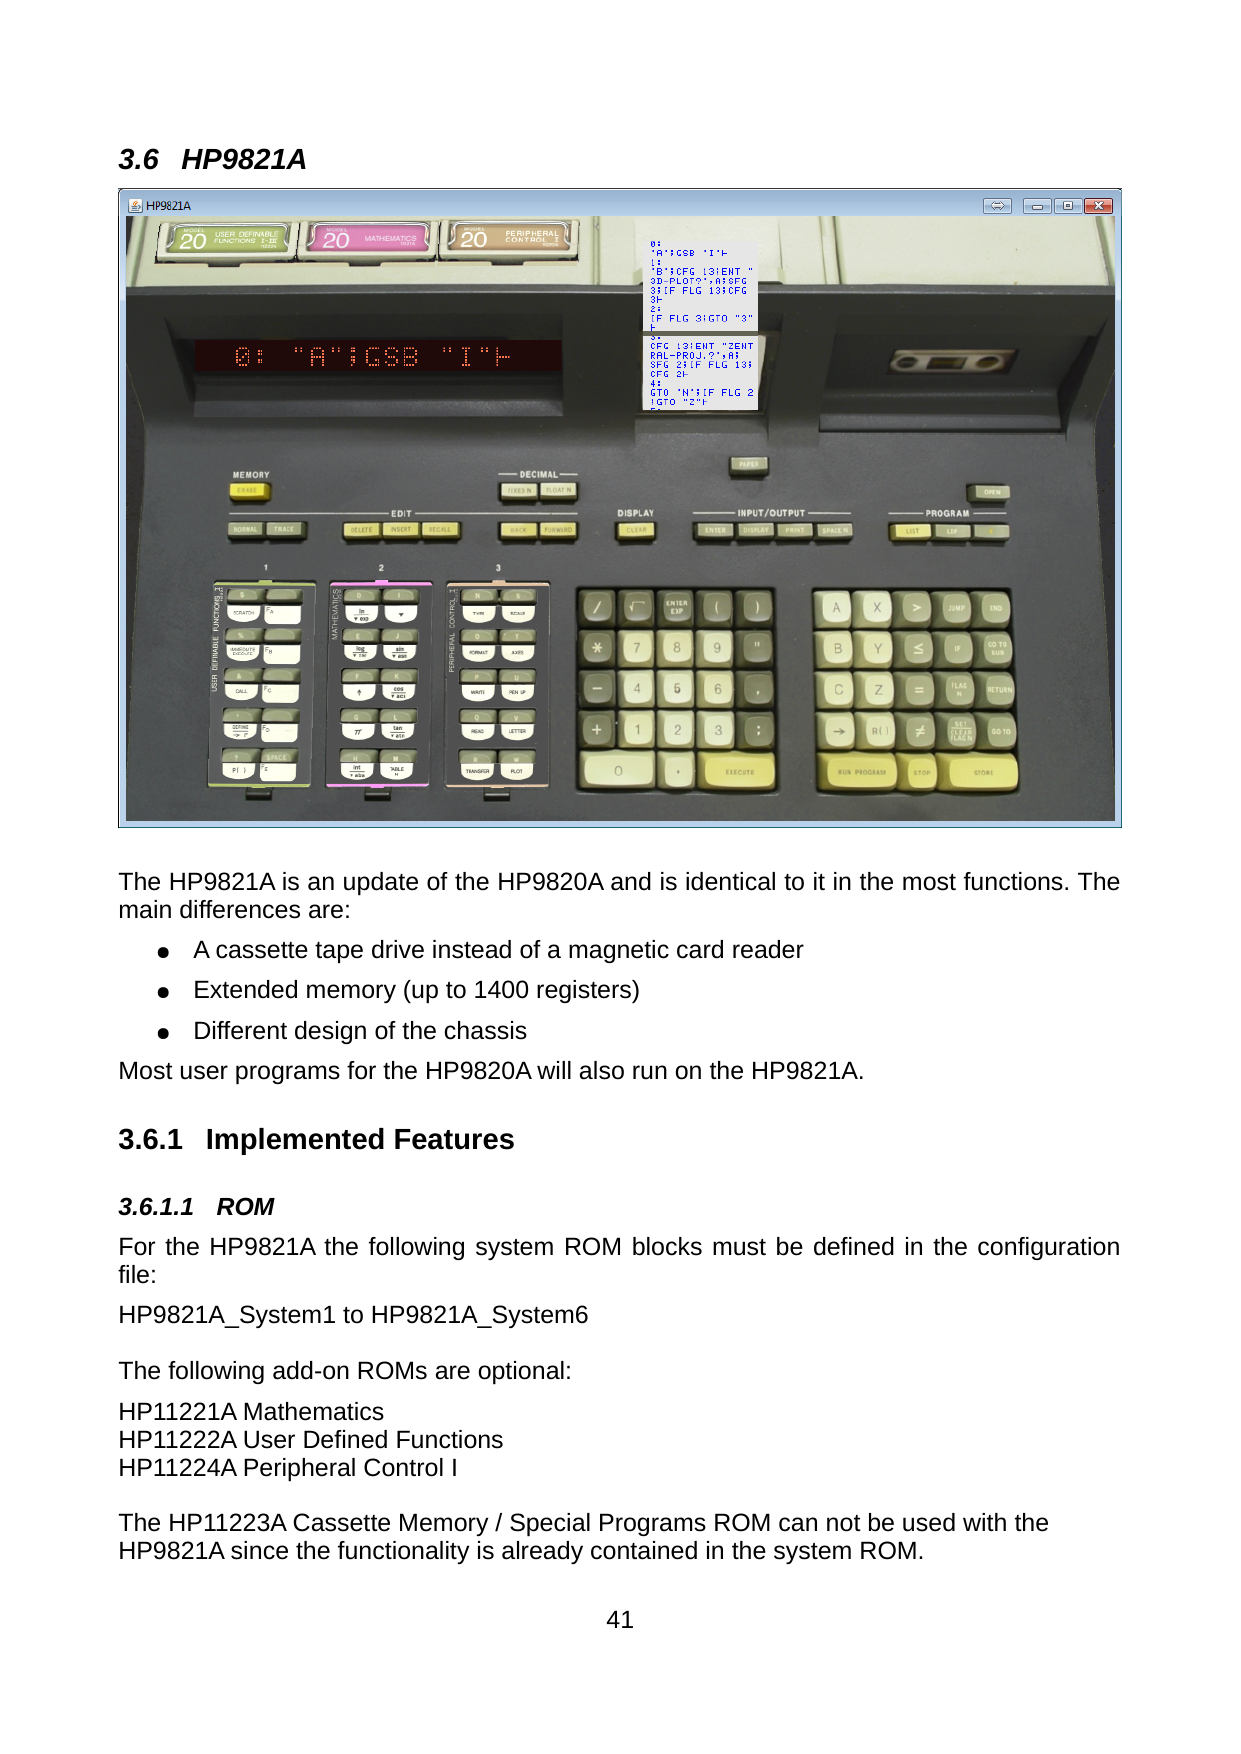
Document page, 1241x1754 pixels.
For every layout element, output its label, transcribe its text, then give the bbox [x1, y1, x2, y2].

text HP9821A_System1 to HP9821A_System6 [118, 1301, 1122, 1329]
text The HP11223A Cassette Memory / Special Programs ROM can not be used with the HP9821A since the functionality is already contained in the system ROM. [118, 1509, 1122, 1565]
list Different design of the chassis [156, 1017, 1122, 1045]
list A cassette tape drive instead of a magnetic card reader [156, 936, 1122, 964]
text HP11222A User Defined Functions [118, 1425, 1122, 1453]
text The HP9821A is an update of the HP9820A and is identical to it in the most functions. The main differences are: [118, 868, 1122, 923]
subtitle ROM [118, 1193, 1122, 1220]
text The following add-on ROMs are optional: [118, 1357, 1122, 1385]
text HP11221A Mathematics [118, 1397, 1122, 1425]
text HP11224A Peripheral Control I [118, 1453, 1122, 1481]
subtitle HP9821A [118, 143, 1122, 176]
list Extended memory (up to 1400 registers) [156, 976, 1122, 1004]
picture [118, 188, 1122, 828]
text For the HP9821A the following system ROM blocks must be defined in the configuration file: [118, 1233, 1122, 1289]
subtitle Implemented Features [118, 1123, 1122, 1155]
text Most user programs for the HP9820A will also run on the HP9821A. [118, 1057, 1122, 1085]
